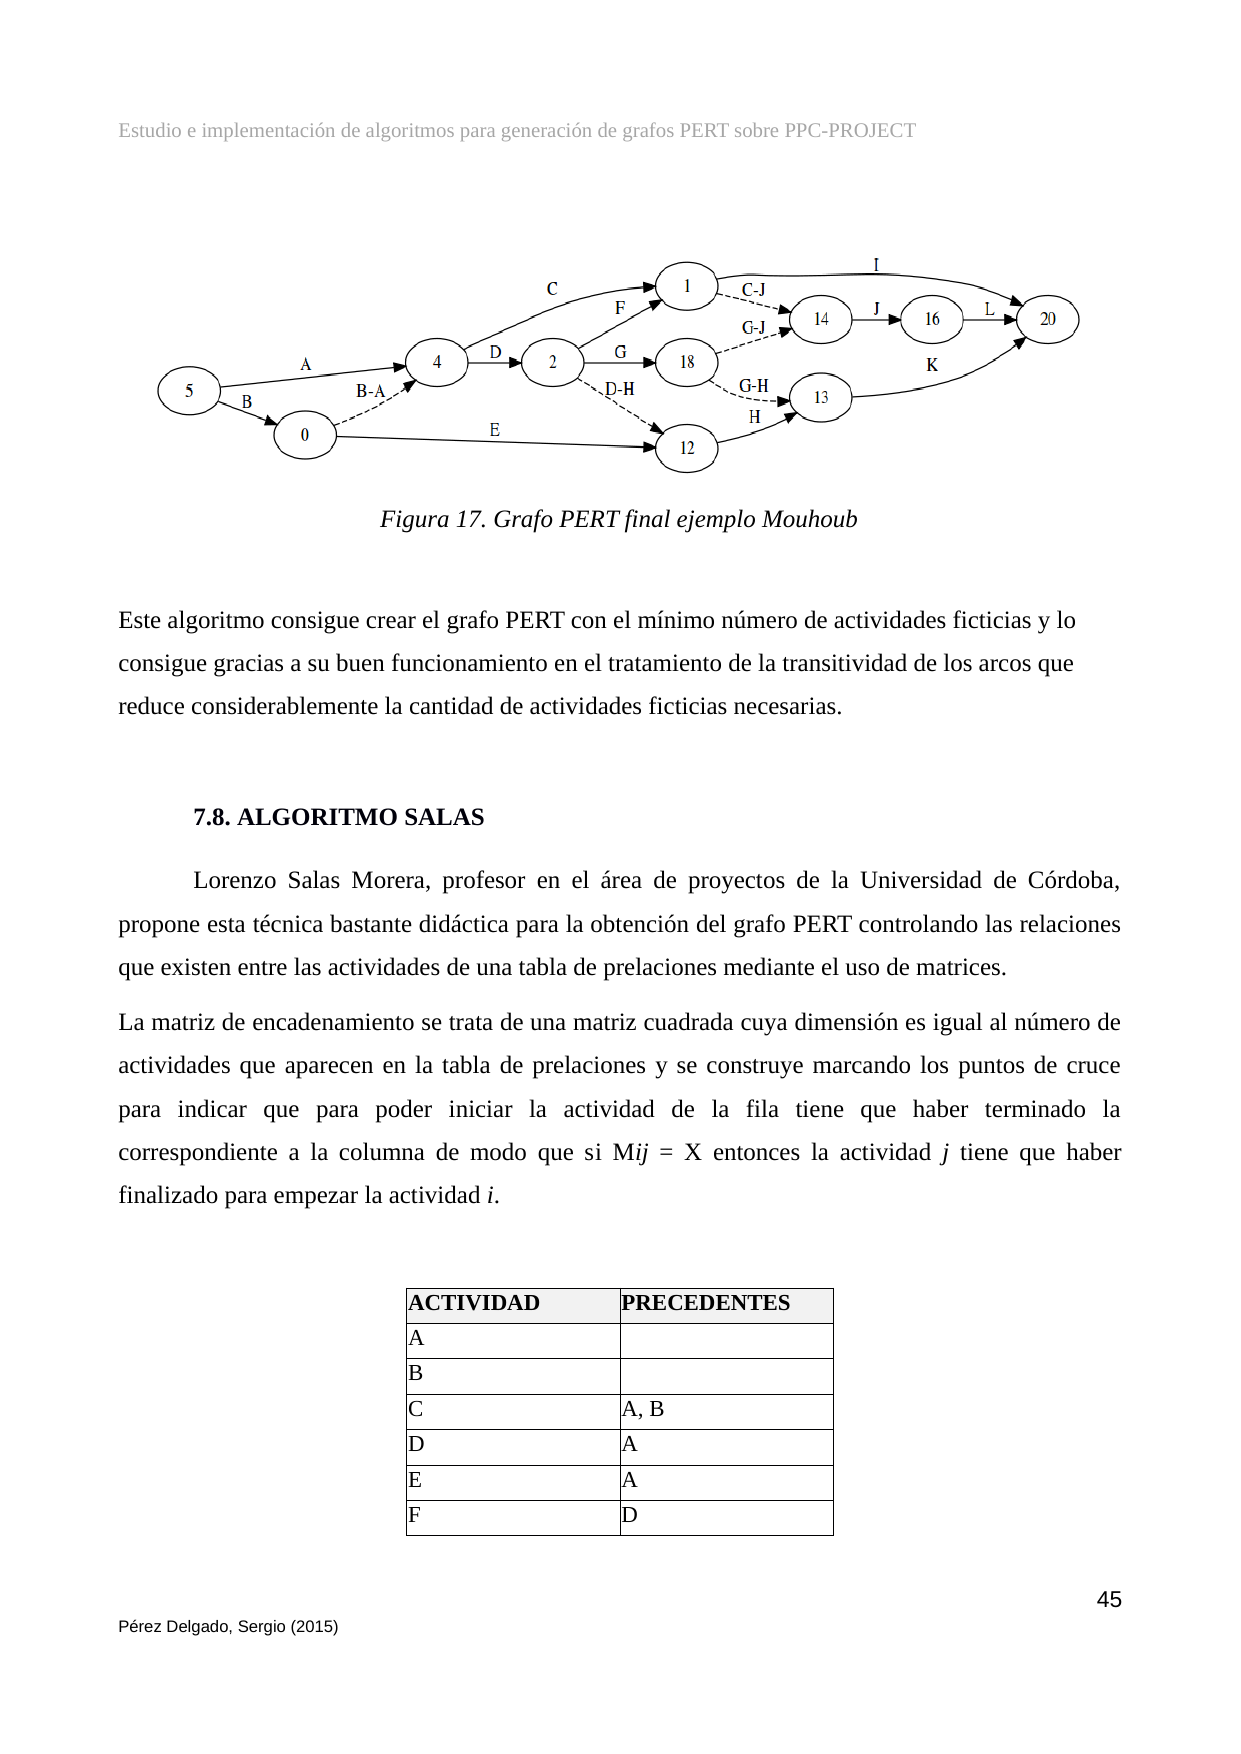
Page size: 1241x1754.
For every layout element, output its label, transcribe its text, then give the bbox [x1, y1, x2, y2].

table_cell E [407, 1466, 620, 1500]
table_cell A [621, 1466, 833, 1500]
table_cell B [407, 1359, 620, 1394]
table_cell A [407, 1324, 620, 1358]
table_cell [621, 1324, 833, 1358]
text Lorenzo Salas Morera, profesor en el área de proyectos de la Universidad de Córdoba, propone esta técnica bastante didáctica para la obtención del grafo PERT controlando las relaciones que existen entre las actividades de una tabla de prelaciones mediante el uso de matrices. [118, 866, 1122, 981]
text La matriz de encadenamiento se trata de una matriz cuadrada cuya dimensión es igual al número de actividades que aparecen en la tabla de prelaciones y se construye marcando los puntos de cruce para indicar que para poder iniciar la actividad de la fila tiene que haber terminado la correspondiente a la columna de modo que si Mij = X entonces la actividad j tiene que haber finalizado para empezar la actividad i. [118, 1007, 1122, 1209]
table_cell D [407, 1430, 620, 1464]
text Este algoritmo consigue crear el grafo PERT con el mínimo número de actividades ficticias y lo consigue gracias a su buen funcionamiento en el tratamiento de la transitividad de los arcos que reduce considerablemente la cantidad de actividades ficticias necesarias. [118, 605, 1122, 720]
table_cell C [407, 1395, 620, 1429]
subtitle 7.8. ALGORITMO SALAS [156, 802, 1122, 831]
table_cell [621, 1359, 833, 1394]
table_header ACTIVIDAD [407, 1289, 620, 1323]
table_cell F [407, 1501, 620, 1535]
table_cell D [621, 1501, 833, 1535]
table_header PRECEDENTES [621, 1289, 833, 1323]
table_cell A [621, 1430, 833, 1464]
picture [152, 232, 1088, 478]
text Figura 17. Grafo PERT final ejemplo Mouhoub [118, 504, 1122, 532]
table_cell A, B [621, 1395, 833, 1429]
